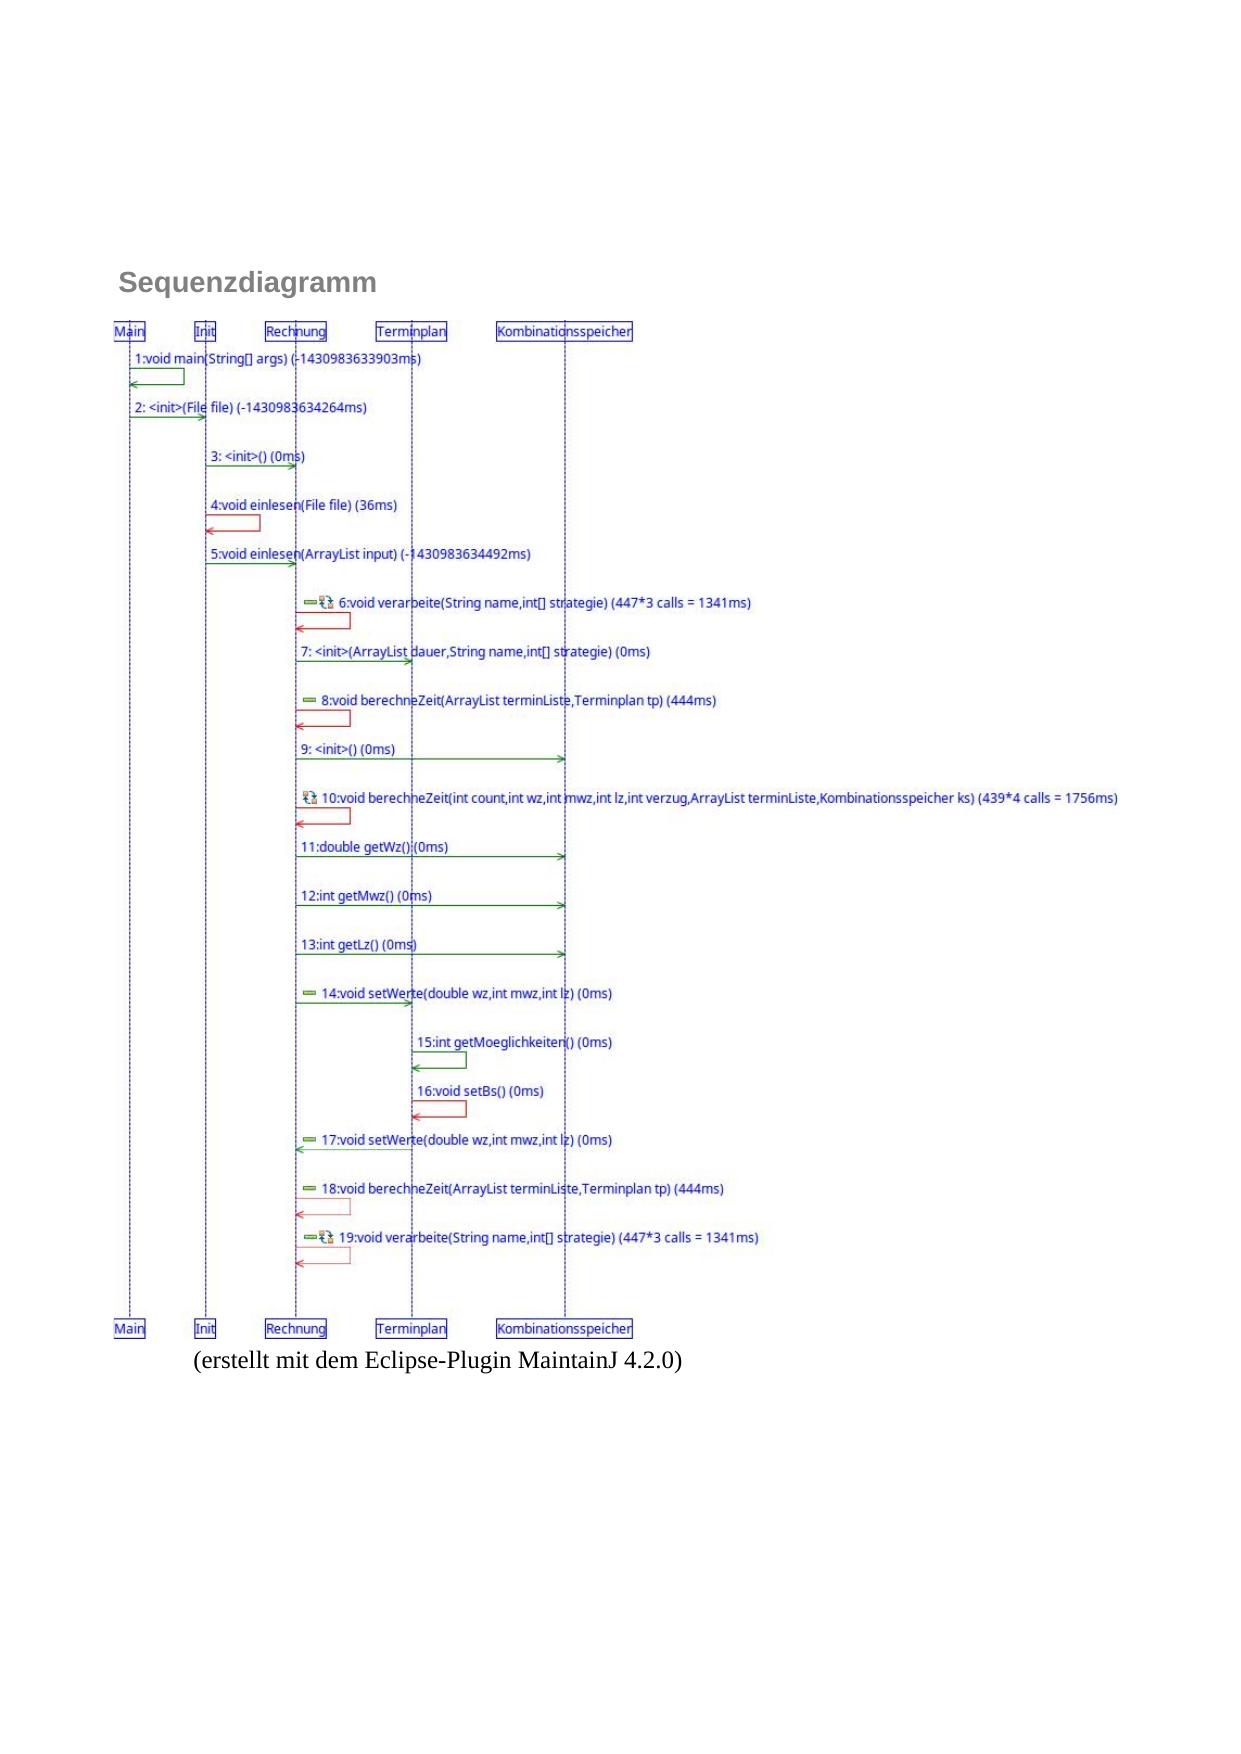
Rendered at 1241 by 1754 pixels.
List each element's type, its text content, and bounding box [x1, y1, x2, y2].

subtitle Sequenzdiagramm [118, 265, 1122, 299]
text (erstellt mit dem Eclipse-Plugin MaintainJ 4.2.0) [118, 311, 1122, 1373]
picture [113, 320, 1118, 1339]
